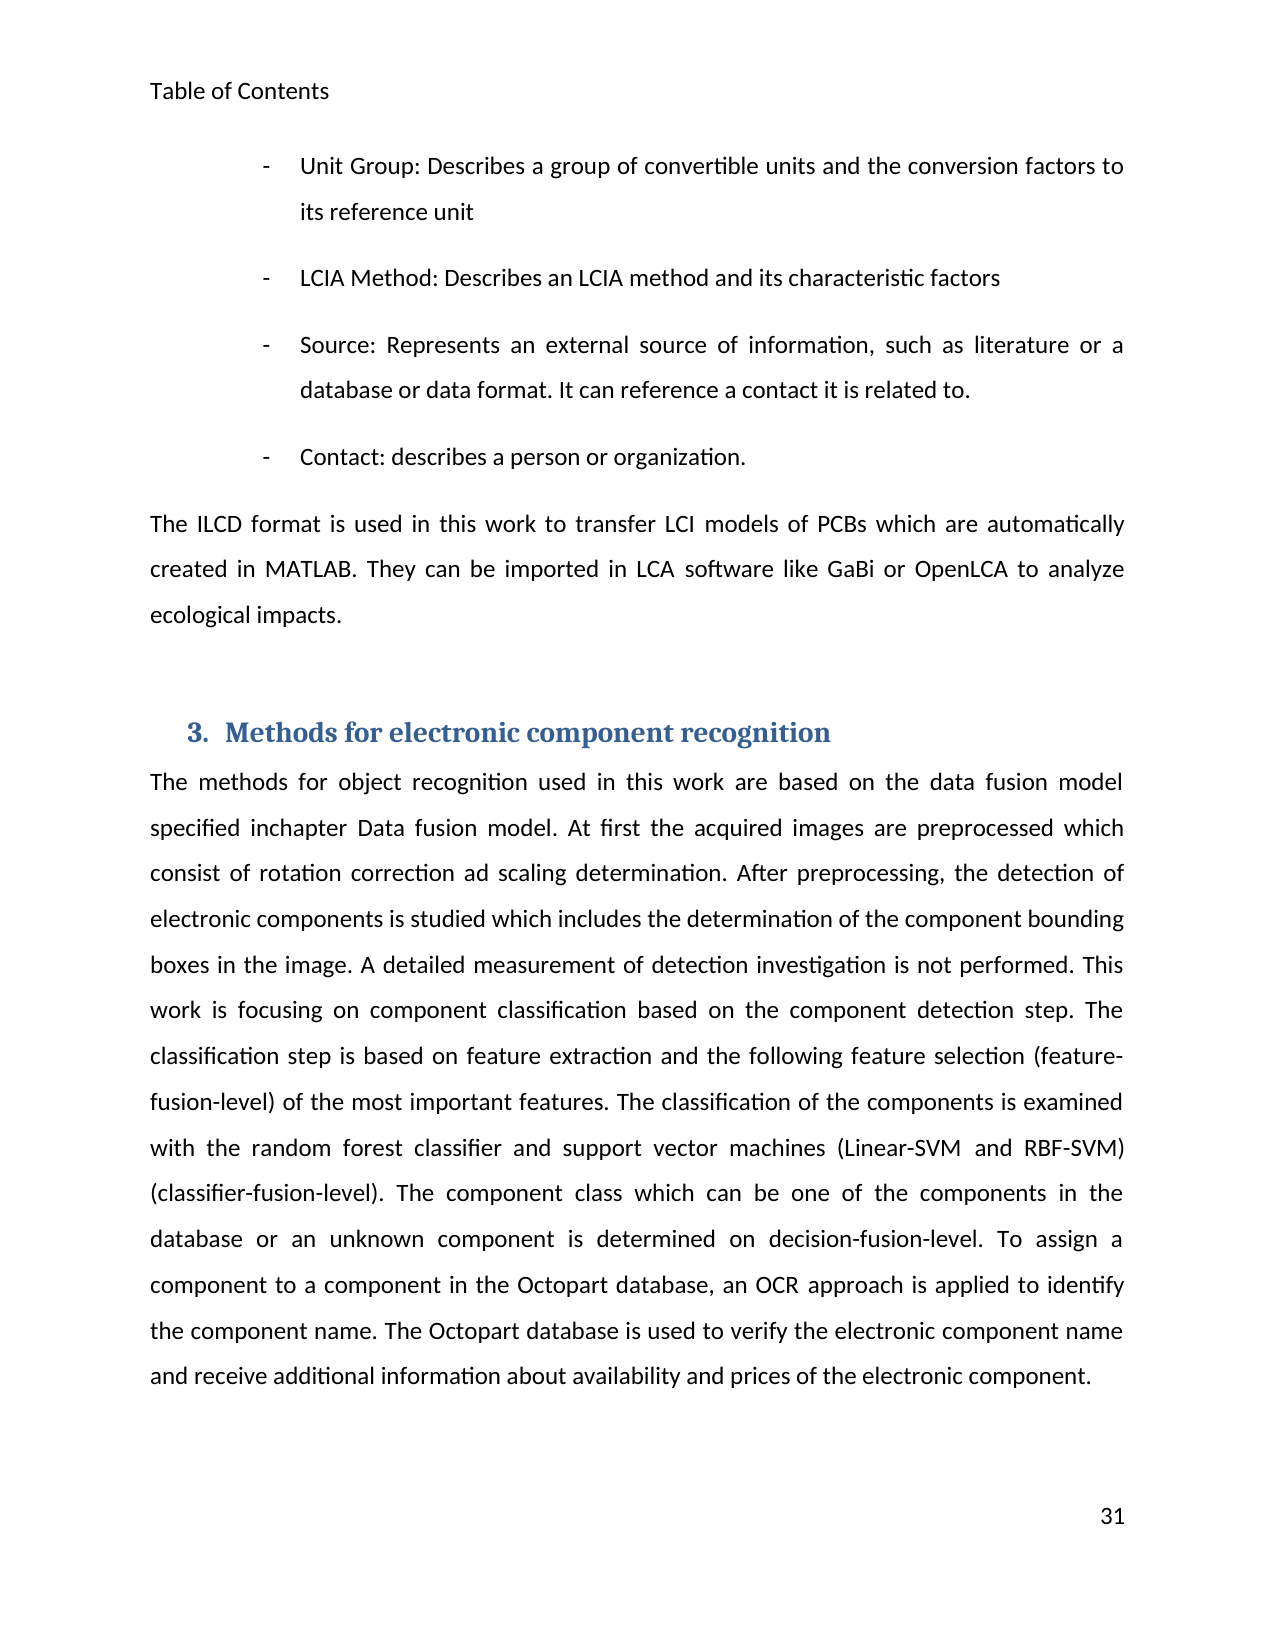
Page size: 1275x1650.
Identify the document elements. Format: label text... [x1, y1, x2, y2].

text The ILCD format is used in this work to transfer LCI models of PCBs which are automatically created in MATLAB. They can be imported in LCA software like GaBi or OpenLCA to analyze ecological impacts. [150, 508, 1125, 630]
text The methods for object recognition used in this work are based on the data fusion model specified inchapter 3.6. At first the acquired images are preprocessed which consist of rotation correction ad scaling determination. After preprocessing, the detection of electronic components is studied which includes the determination of the component bounding boxes in the image. A detailed measurement of detection investigation is not performed. This work is focusing on component classification based on the component detection step. The classification step is based on feature extraction and the following feature selection (feature-fusion-level) of the most important features. The classification of the components is examined with the random forest classifier and support vector machines (Linear-SVM and RBF-SVM) (classifier-fusion-level). The component class which can be one of the components in the database or an unknown component is determined on decision-fusion-level. To assign a component to a component in the Octopart database, an OCR approach is applied to identify the component name. The Octopart database is used to verify the electronic component name and receive additional information about availability and prices of the electronic component. [150, 766, 1125, 1391]
subtitle Methods for electronic component recognition [187, 716, 1125, 749]
list Source: Represents an external source of information, such as literature or a database or data format. It can reference a contact it is related to. [262, 329, 1125, 405]
list LCIA Method: Describes an LCIA method and its characteristic factors [262, 262, 1125, 293]
list Unit Group: Describes a group of convertible units and the conversion factors to its reference unit [262, 150, 1125, 226]
list Contact: describes a person or organization. [262, 441, 1125, 472]
